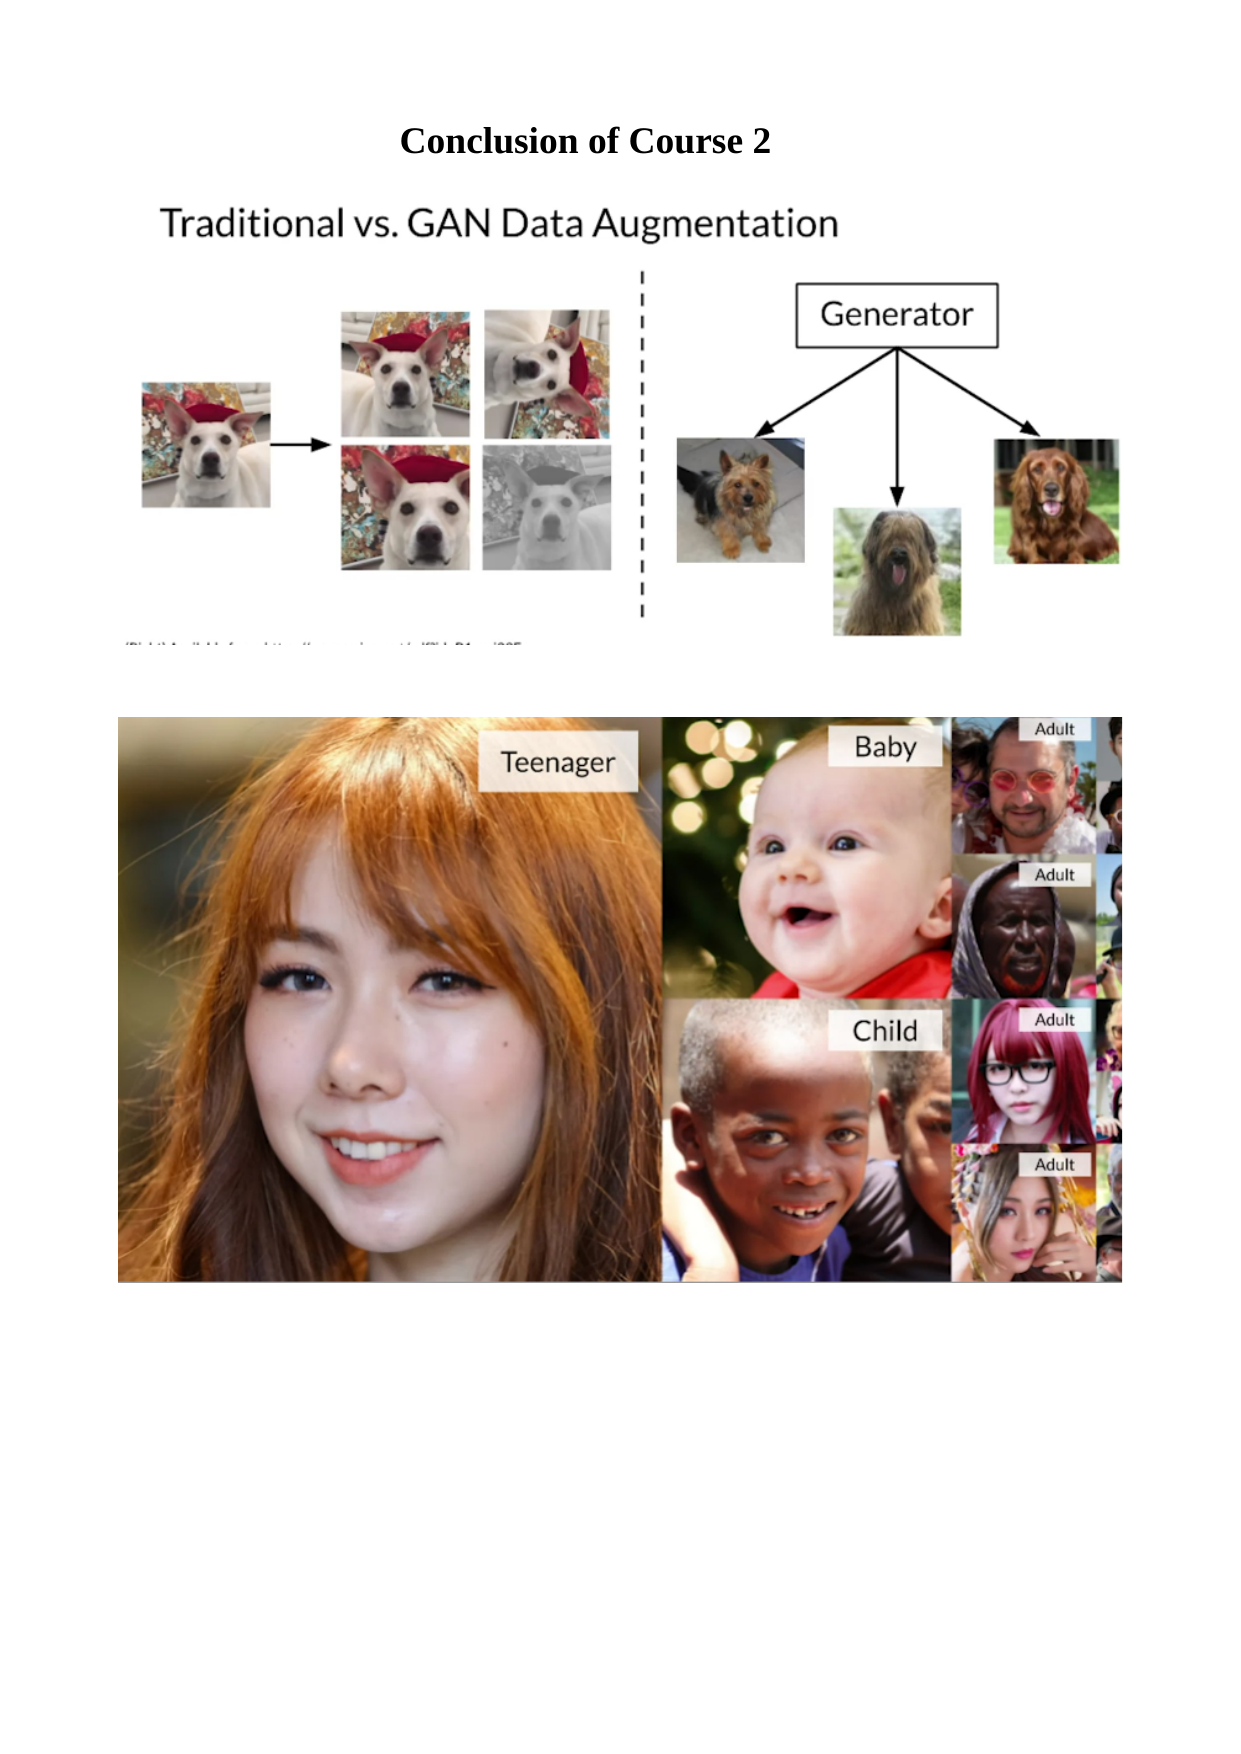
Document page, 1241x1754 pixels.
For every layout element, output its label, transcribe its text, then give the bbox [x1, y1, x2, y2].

picture [118, 717, 1123, 1283]
subtitle Conclusion of Course 2 [118, 118, 1122, 161]
picture [118, 189, 1123, 645]
